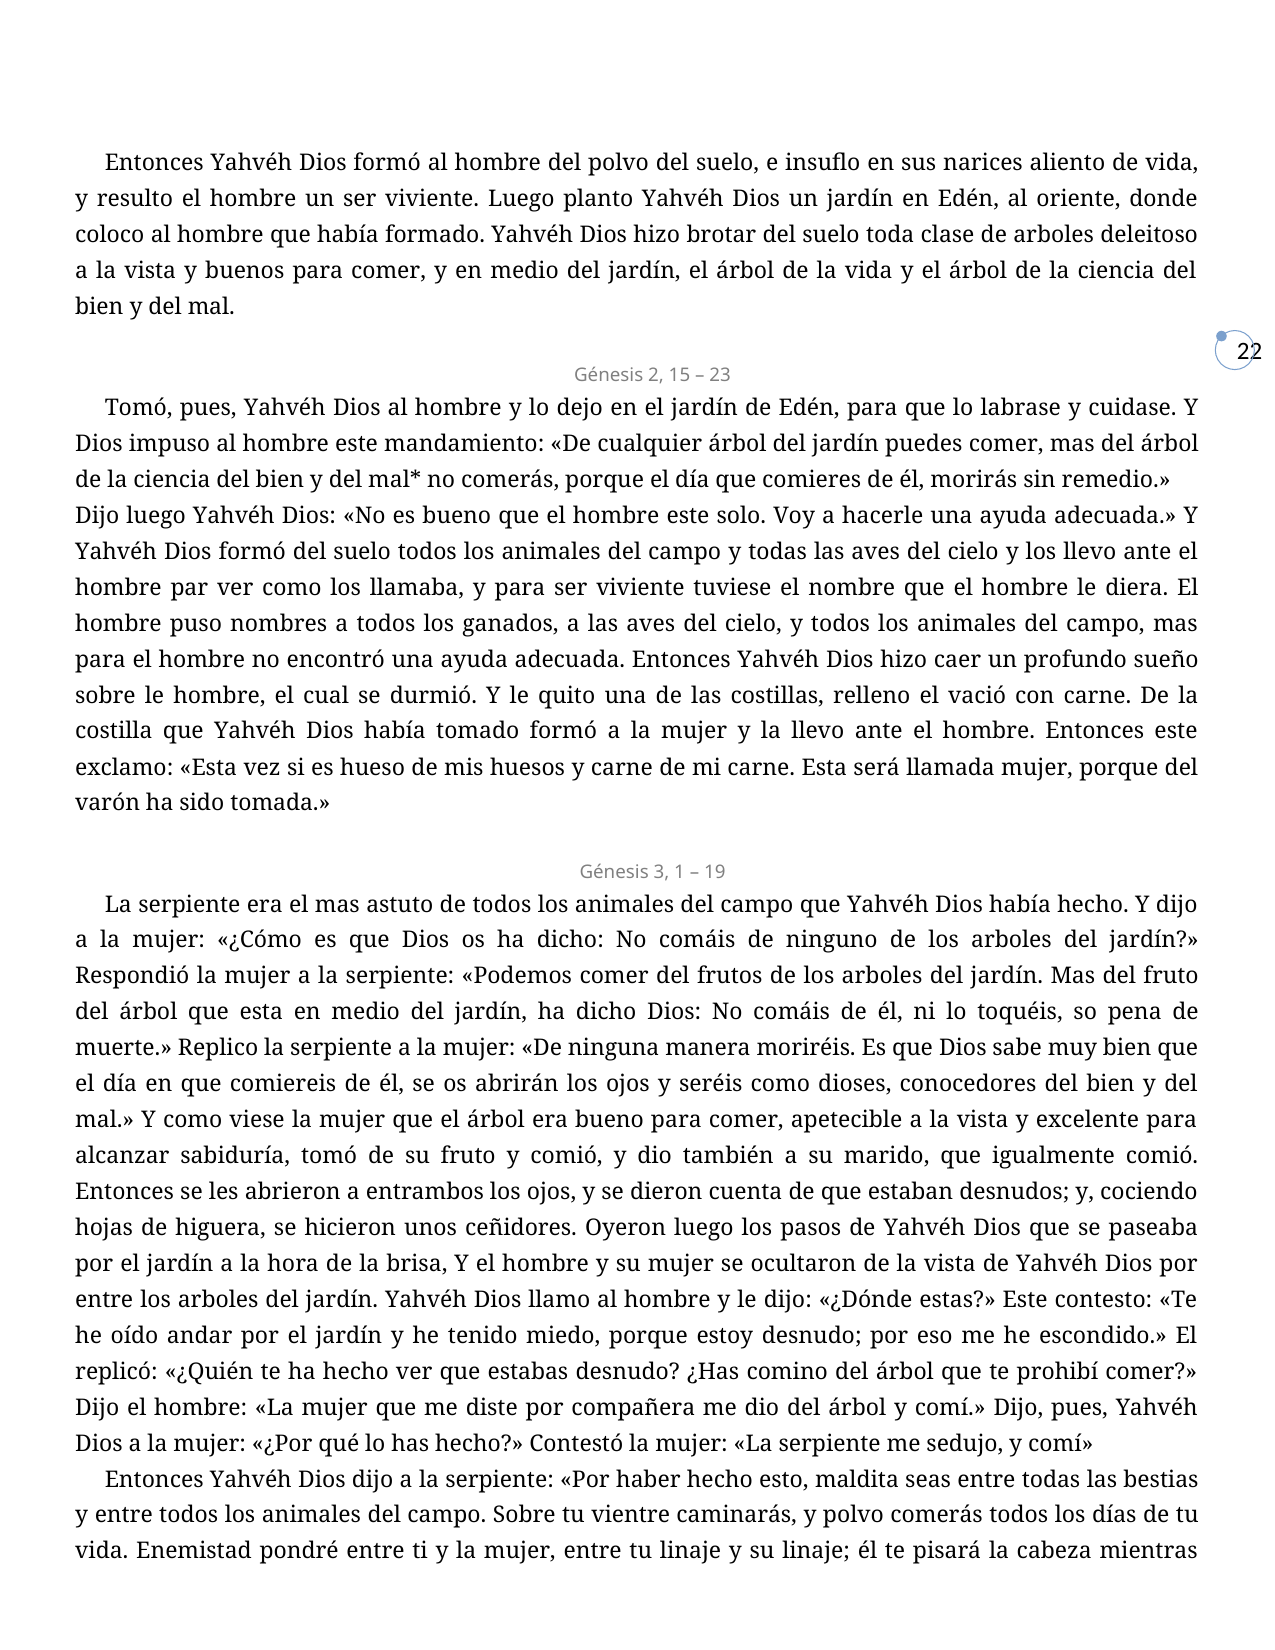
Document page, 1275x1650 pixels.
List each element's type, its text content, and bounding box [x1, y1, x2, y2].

text Entonces Yahvéh Dios formó al hombre del polvo del suelo, e insuflo en sus narices aliento de vida, y resulto el hombre un ser viviente. Luego planto Yahvéh Dios un jardín en Edén, al oriente, donde coloco al hombre que había formado. Yahvéh Dios hizo brotar del suelo toda clase de arboles deleitoso a la vista y buenos para comer, y en medio del jardín, el árbol de la vida y el árbol de la ciencia del bien y del mal. [75, 146, 1200, 321]
text Génesis 3, 1 – 19 [104, 858, 1200, 884]
text Entonces Yahvéh Dios dijo a la serpiente: «Por haber hecho esto, maldita seas entre todas las bestias y entre todos los animales del campo. Sobre tu vientre caminarás, y polvo comerás todos los días de tu vida. Enemistad pondré entre ti y la mujer, entre tu linaje y su linaje; él te pisará la cabeza mientras [75, 1462, 1200, 1566]
text Tomó, pues, Yahvéh Dios al hombre y lo dejo en el jardín de Edén, para que lo labrase y cuidase. Y Dios impuso al hombre este mandamiento: «De cualquier árbol del jardín puedes comer, mas del árbol de la ciencia del bien y del mal* no comerás, porque el día que comieres de él, morirás sin remedio.» [75, 391, 1200, 494]
text Dijo luego Yahvéh Dios: «No es bueno que el hombre este solo. Voy a hacerle una ayuda adecuada.» Y Yahvéh Dios formó del suelo todos los animales del campo y todas las aves del cielo y los llevo ante el hombre par ver como los llamaba, y para ser viviente tuviese el nombre que el hombre le diera. El hombre puso nombres a todos los ganados, a las aves del cielo, y todos los animales del campo, mas para el hombre no encontró una ayuda adecuada. Entonces Yahvéh Dios hizo caer un profundo sueño sobre le hombre, el cual se durmió. Y le quito una de las costillas, relleno el vació con carne. De la costilla que Yahvéh Dios había tomado formó a la mujer y la llevo ante el hombre. Entonces este exclamo: «Esta vez si es hueso de mis huesos y carne de mi carne. Esta será llamada mujer, porque del varón ha sido tomada.» [75, 499, 1200, 818]
text La serpiente era el mas astuto de todos los animales del campo que Yahvéh Dios había hecho. Y dijo a la mujer: «¿Cómo es que Dios os ha dicho: No comáis de ninguno de los arboles del jardín?» Respondió la mujer a la serpiente: «Podemos comer del frutos de los arboles del jardín. Mas del fruto del árbol que esta en medio del jardín, ha dicho Dios: No comáis de él, ni lo toquéis, so pena de muerte.» Replico la serpiente a la mujer: «De ninguna manera moriréis. Es que Dios sabe muy bien que el día en que comiereis de él, se os abrirán los ojos y seréis como dioses, conocedores del bien y del mal.» Y como viese la mujer que el árbol era bueno para comer, apetecible a la vista y excelente para alcanzar sabiduría, tomó de su fruto y comió, y dio también a su marido, que igualmente comió. Entonces se les abrieron a entrambos los ojos, y se dieron cuenta de que estaban desnudos; y, cociendo hojas de higuera, se hicieron unos ceñidores. Oyeron luego los pasos de Yahvéh Dios que se paseaba por el jardín a la hora de la brisa, Y el hombre y su mujer se ocultaron de la vista de Yahvéh Dios por entre los arboles del jardín. Yahvéh Dios llamo al hombre y le dijo: «¿Dónde estas?» Este contesto: «Te he oído andar por el jardín y he tenido miedo, porque estoy desnudo; por eso me he escondido.» El replicó: «¿Quién te ha hecho ver que estabas desnudo? ¿Has comino del árbol que te prohibí comer?» Dijo el hombre: «La mujer que me diste por compañera me dio del árbol y comí.» Dijo, pues, Yahvéh Dios a la mujer: «¿Por qué lo has hecho?» Contestó la mujer: «La serpiente me sedujo, y comí» [75, 887, 1200, 1458]
text Génesis 2, 15 – 23 [104, 362, 1200, 387]
